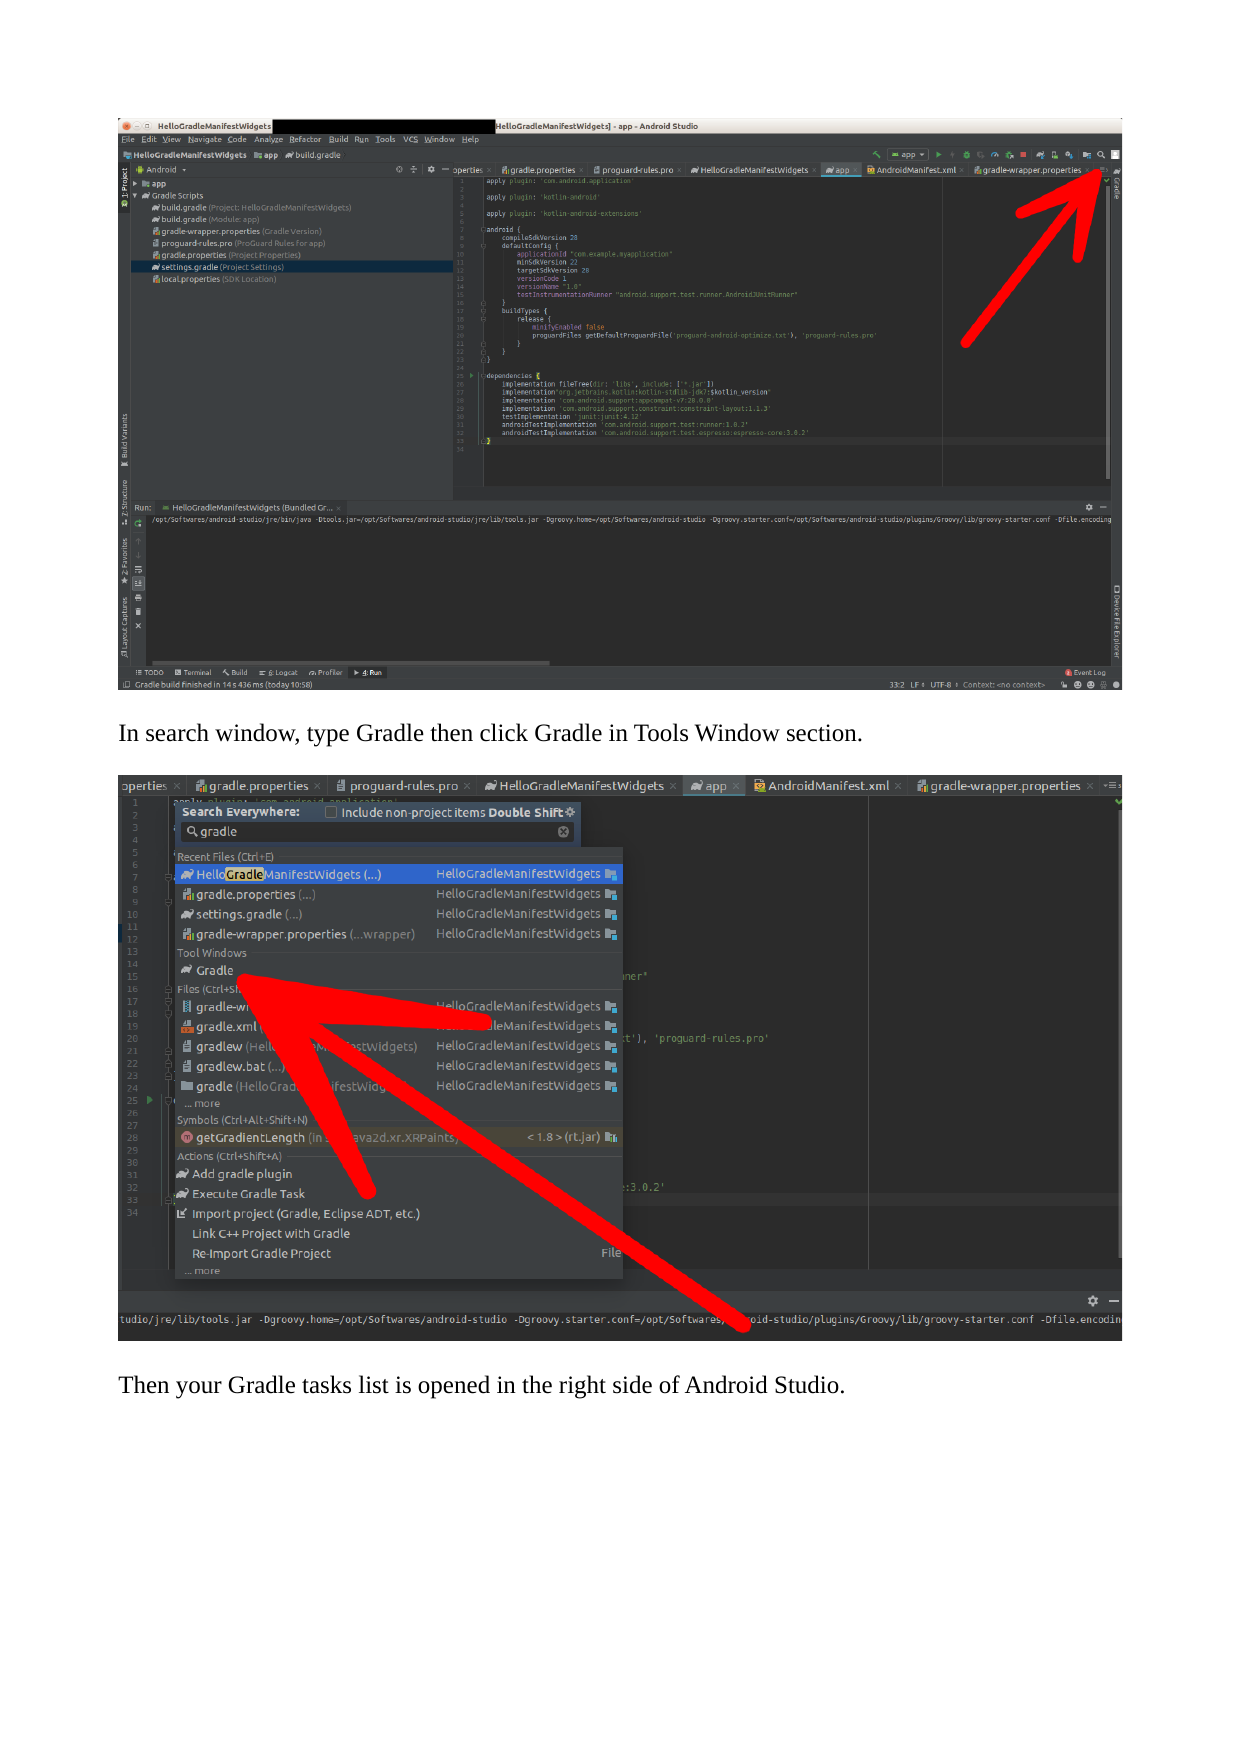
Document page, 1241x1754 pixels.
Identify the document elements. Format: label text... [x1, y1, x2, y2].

picture [118, 118, 1123, 690]
text In search window, type Gradle then click Gradle in Tools Window section. [118, 718, 1122, 747]
picture [118, 775, 1123, 1341]
text Then your Gradle tasks list is opened in the right side of Android Studio. [118, 1370, 1122, 1398]
